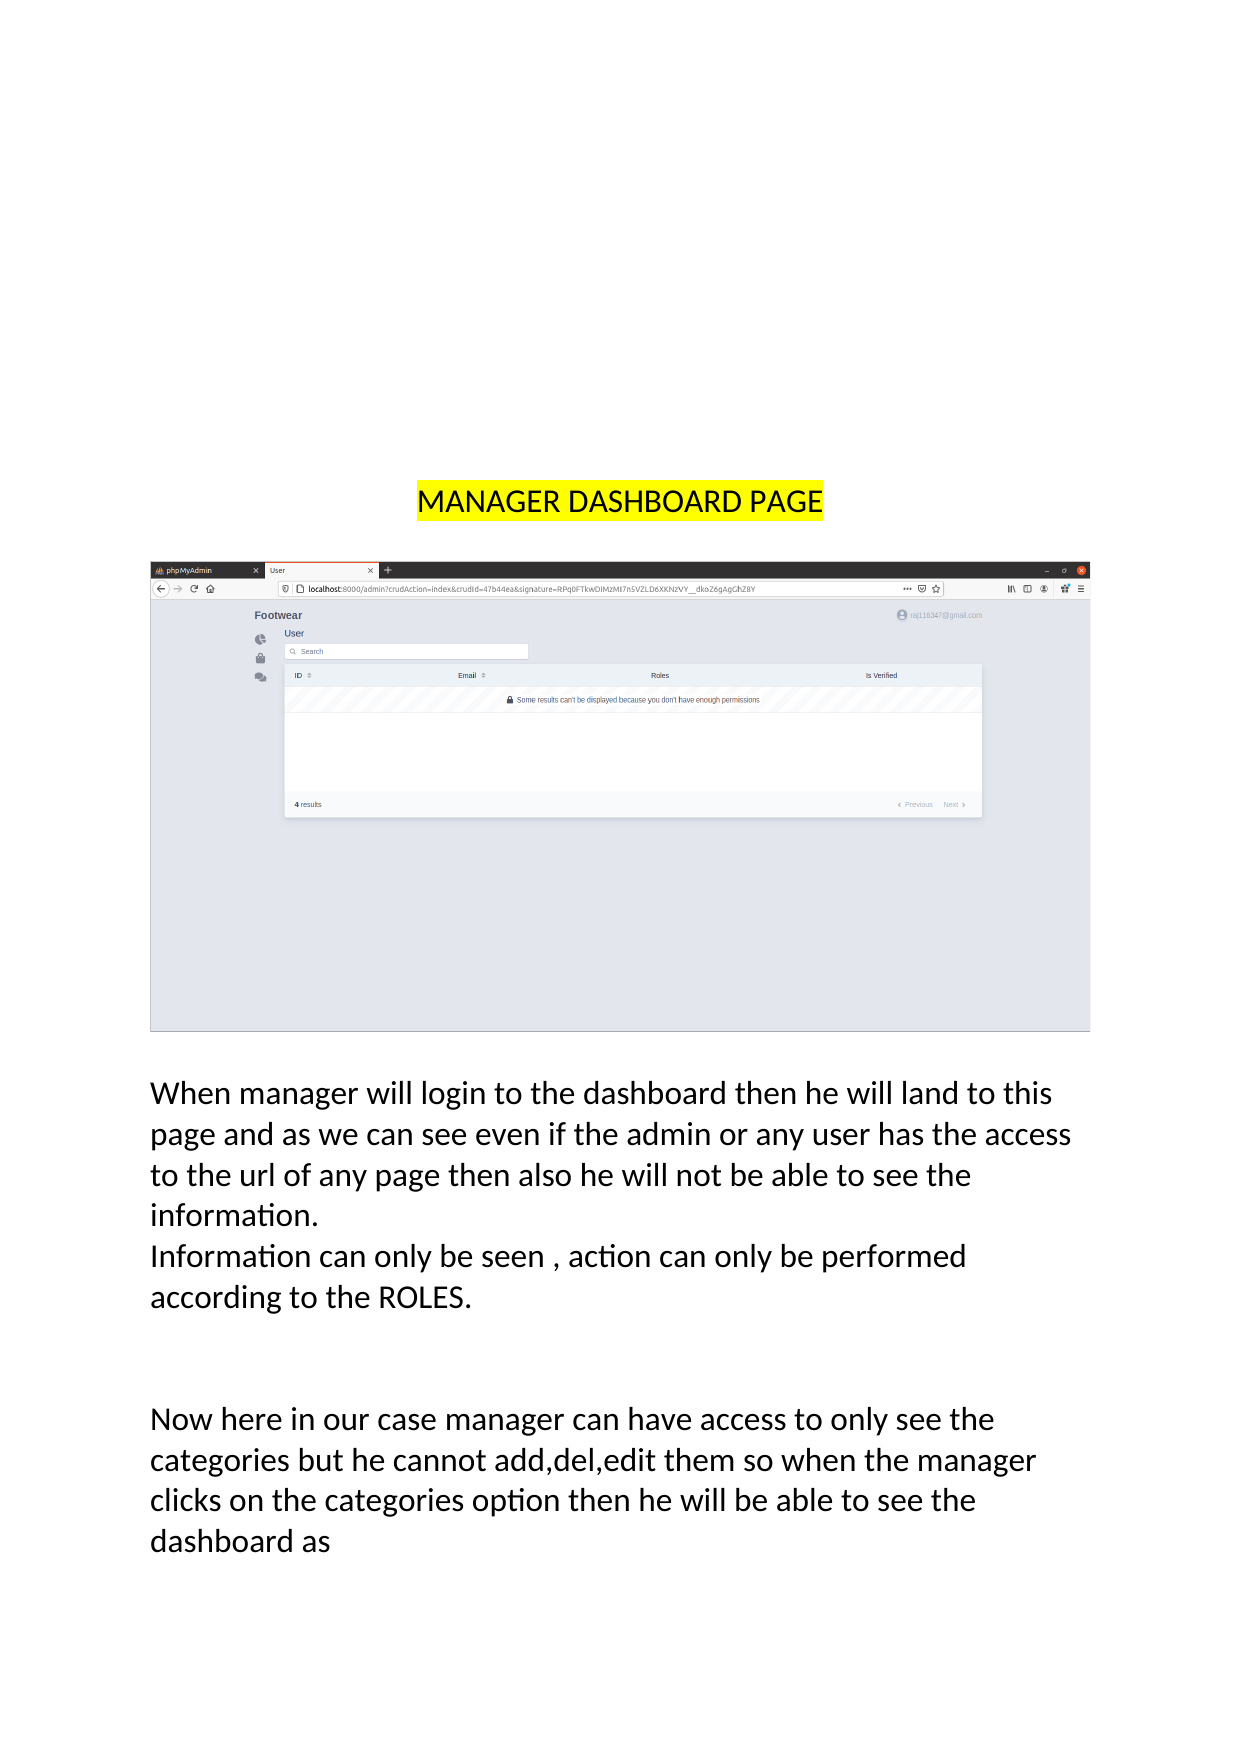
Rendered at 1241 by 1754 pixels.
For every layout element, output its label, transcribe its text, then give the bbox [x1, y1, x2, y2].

list MANAGER DASHBOARD PAGE [150, 480, 1090, 521]
list When manager will login to the dashboard then he will land to this page and as we can see even if the admin or any user has the access to the url of any page then also he will not be able to see the information. [150, 1072, 1090, 1235]
list Information can only be seen , action can only be performed according to the ROLES. [150, 1235, 1090, 1317]
picture [150, 561, 1091, 1032]
list Now here in our case manager can have access to only see the categories but he cannot add,del,edit them so when the manager clicks on the categories option then he will be able to see the dashboard as [150, 1398, 1090, 1561]
